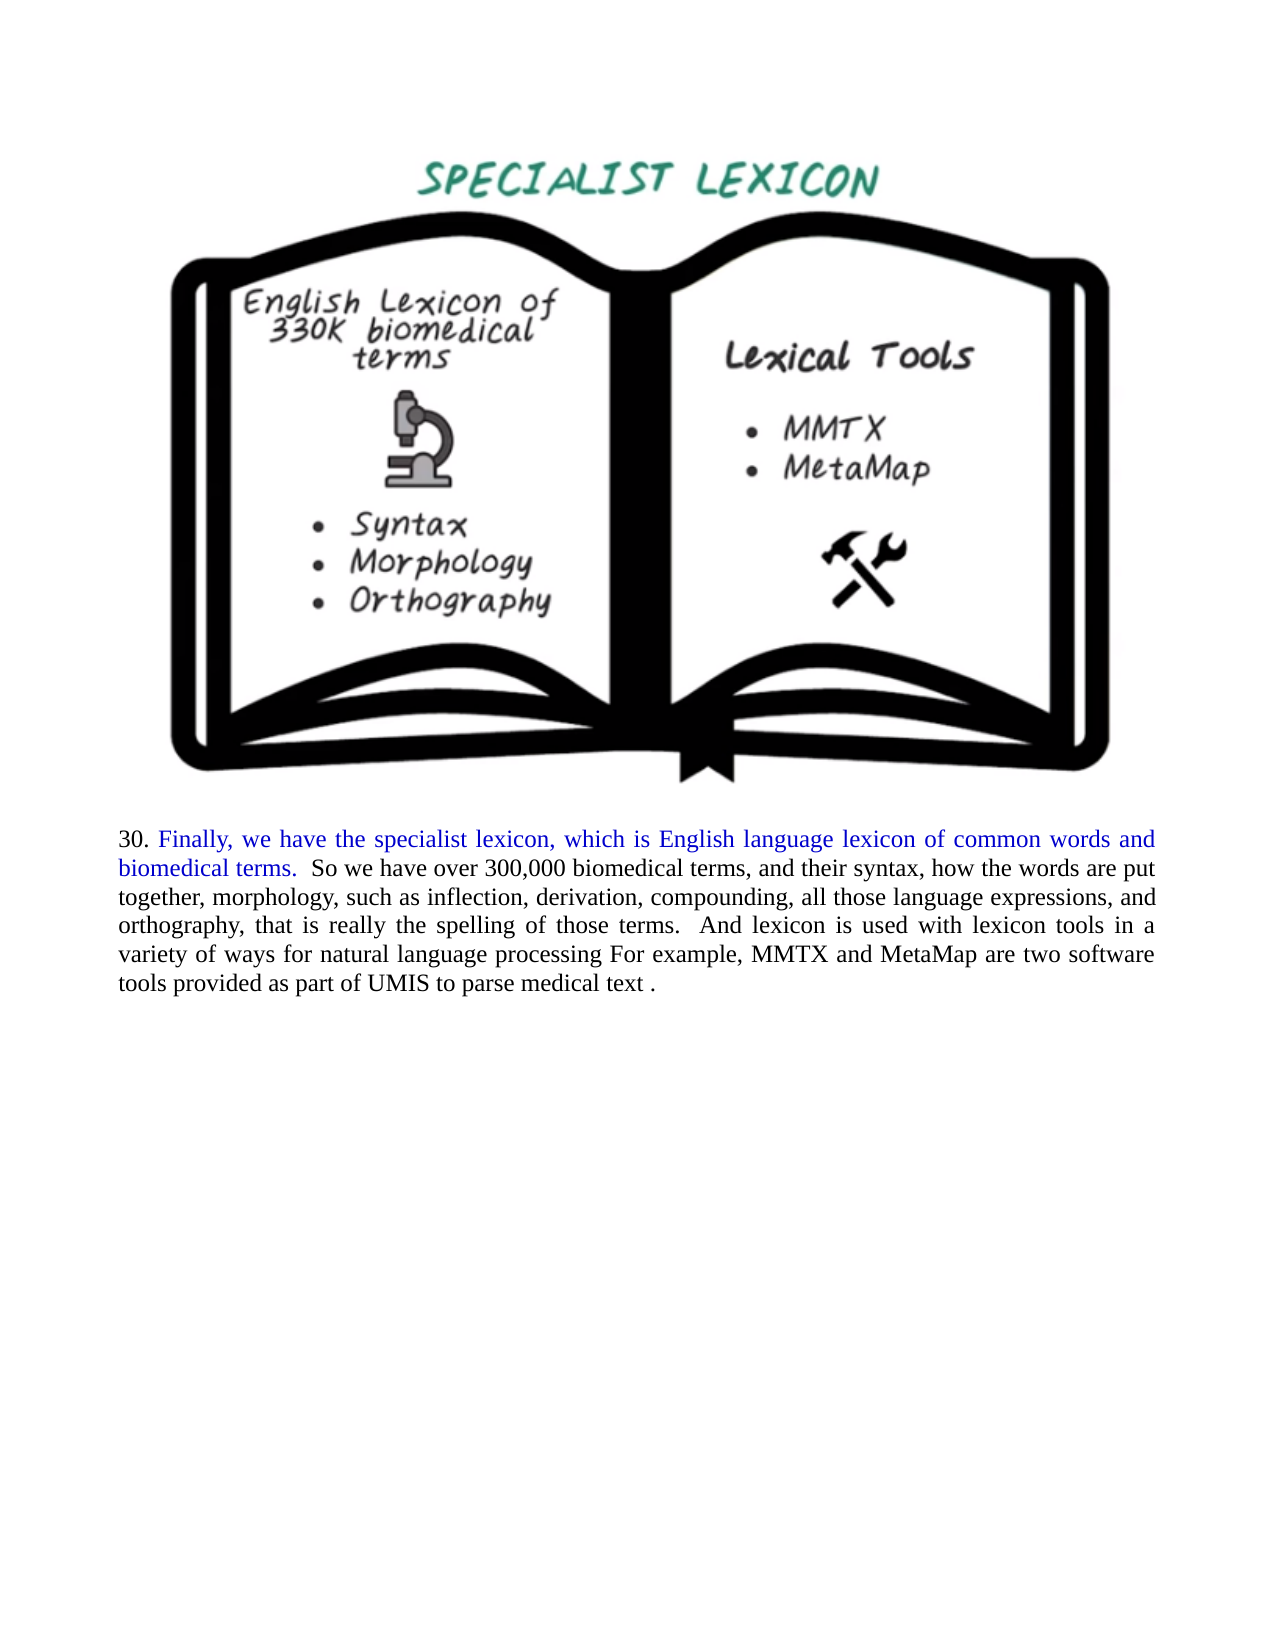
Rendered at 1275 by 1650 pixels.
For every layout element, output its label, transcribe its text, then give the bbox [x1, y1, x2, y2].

text 30. Finally, we have the specialist lexicon, which is English language lexicon of common words and biomedical terms. So we have over 300,000 biomedical terms, and their syntax, how the words are put together, morphology, such as inflection, derivation, compounding, all those language expressions, and orthography, that is really the spelling of those terms. And lexicon is used with lexicon tools in a variety of ways for natural language processing For example, MMTX and MetaMap are two software tools provided as part of UMIS to parse medical text . [118, 824, 1157, 997]
picture [139, 146, 1136, 796]
